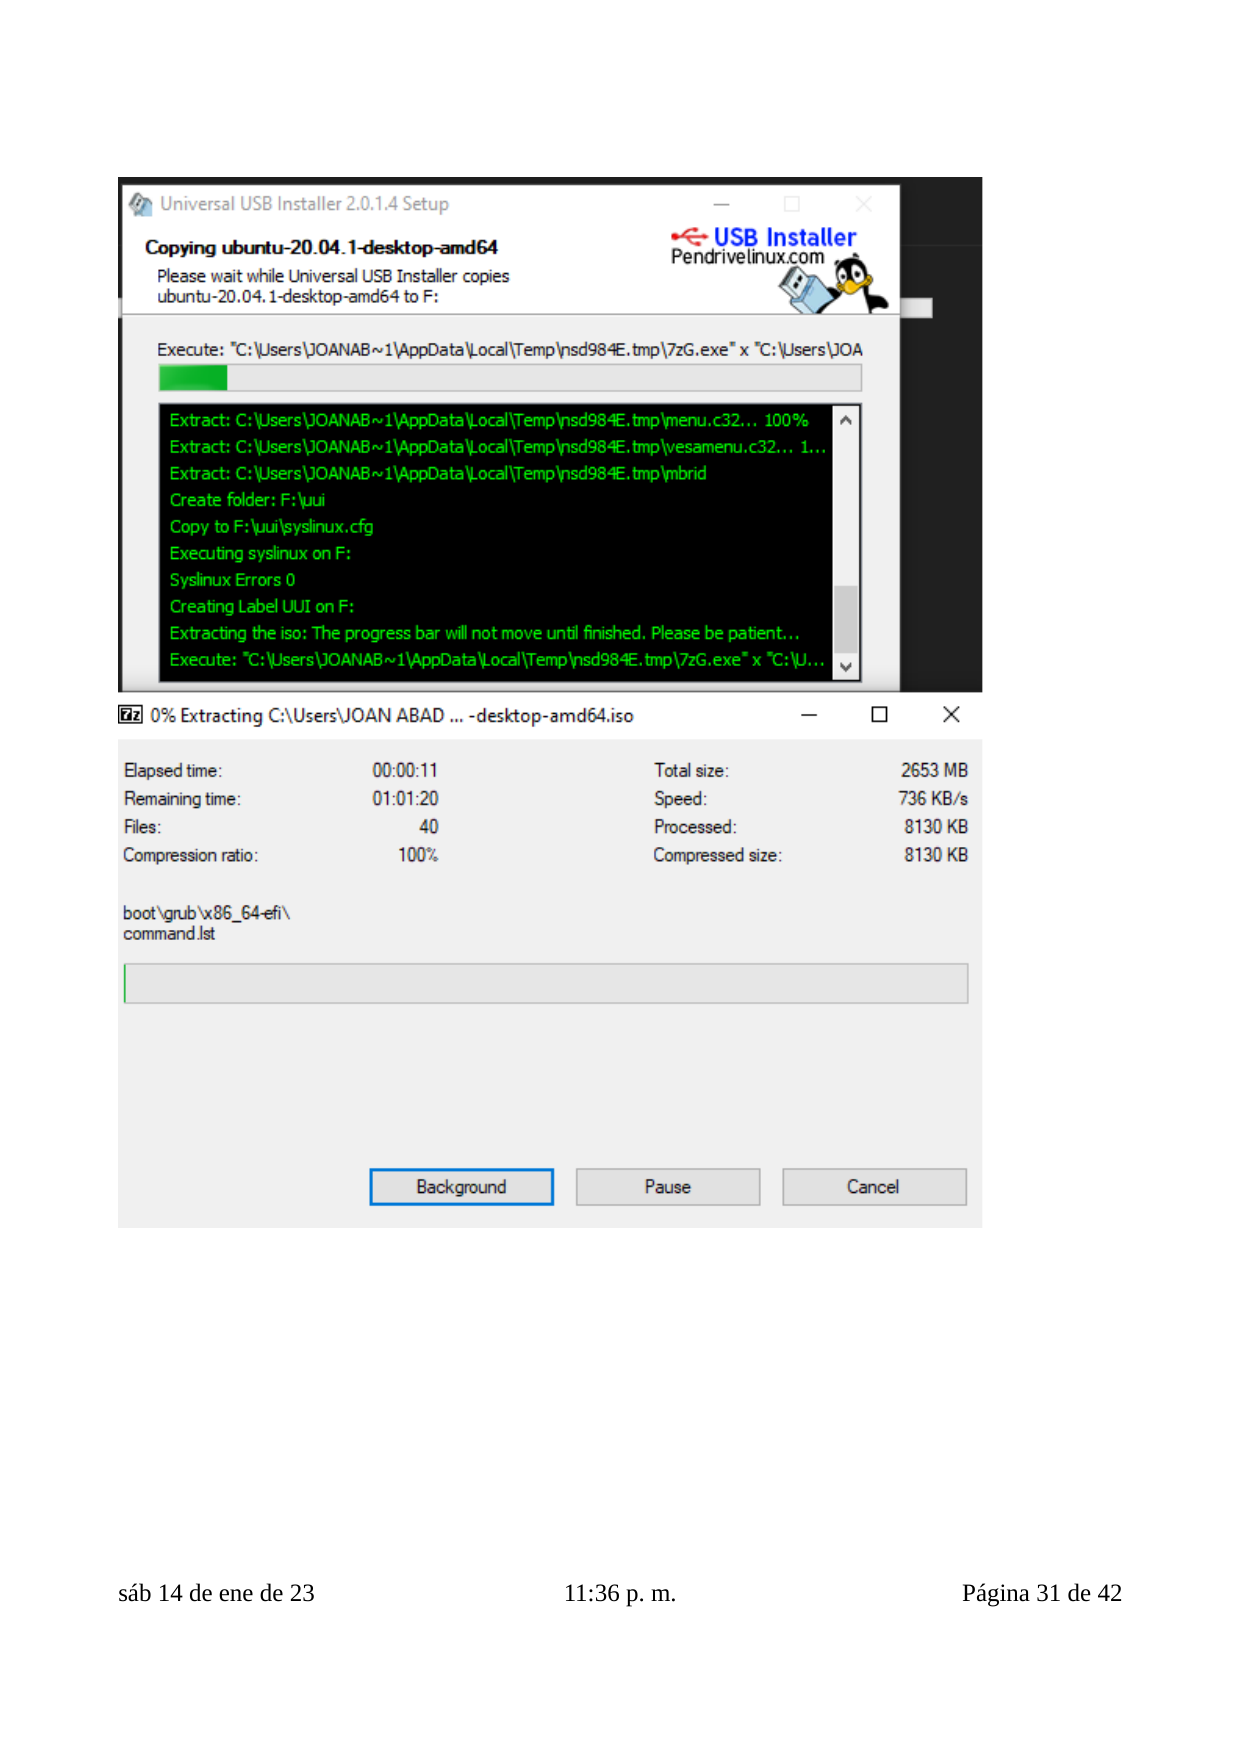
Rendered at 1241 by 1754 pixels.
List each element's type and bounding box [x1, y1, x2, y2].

picture [118, 177, 983, 1228]
